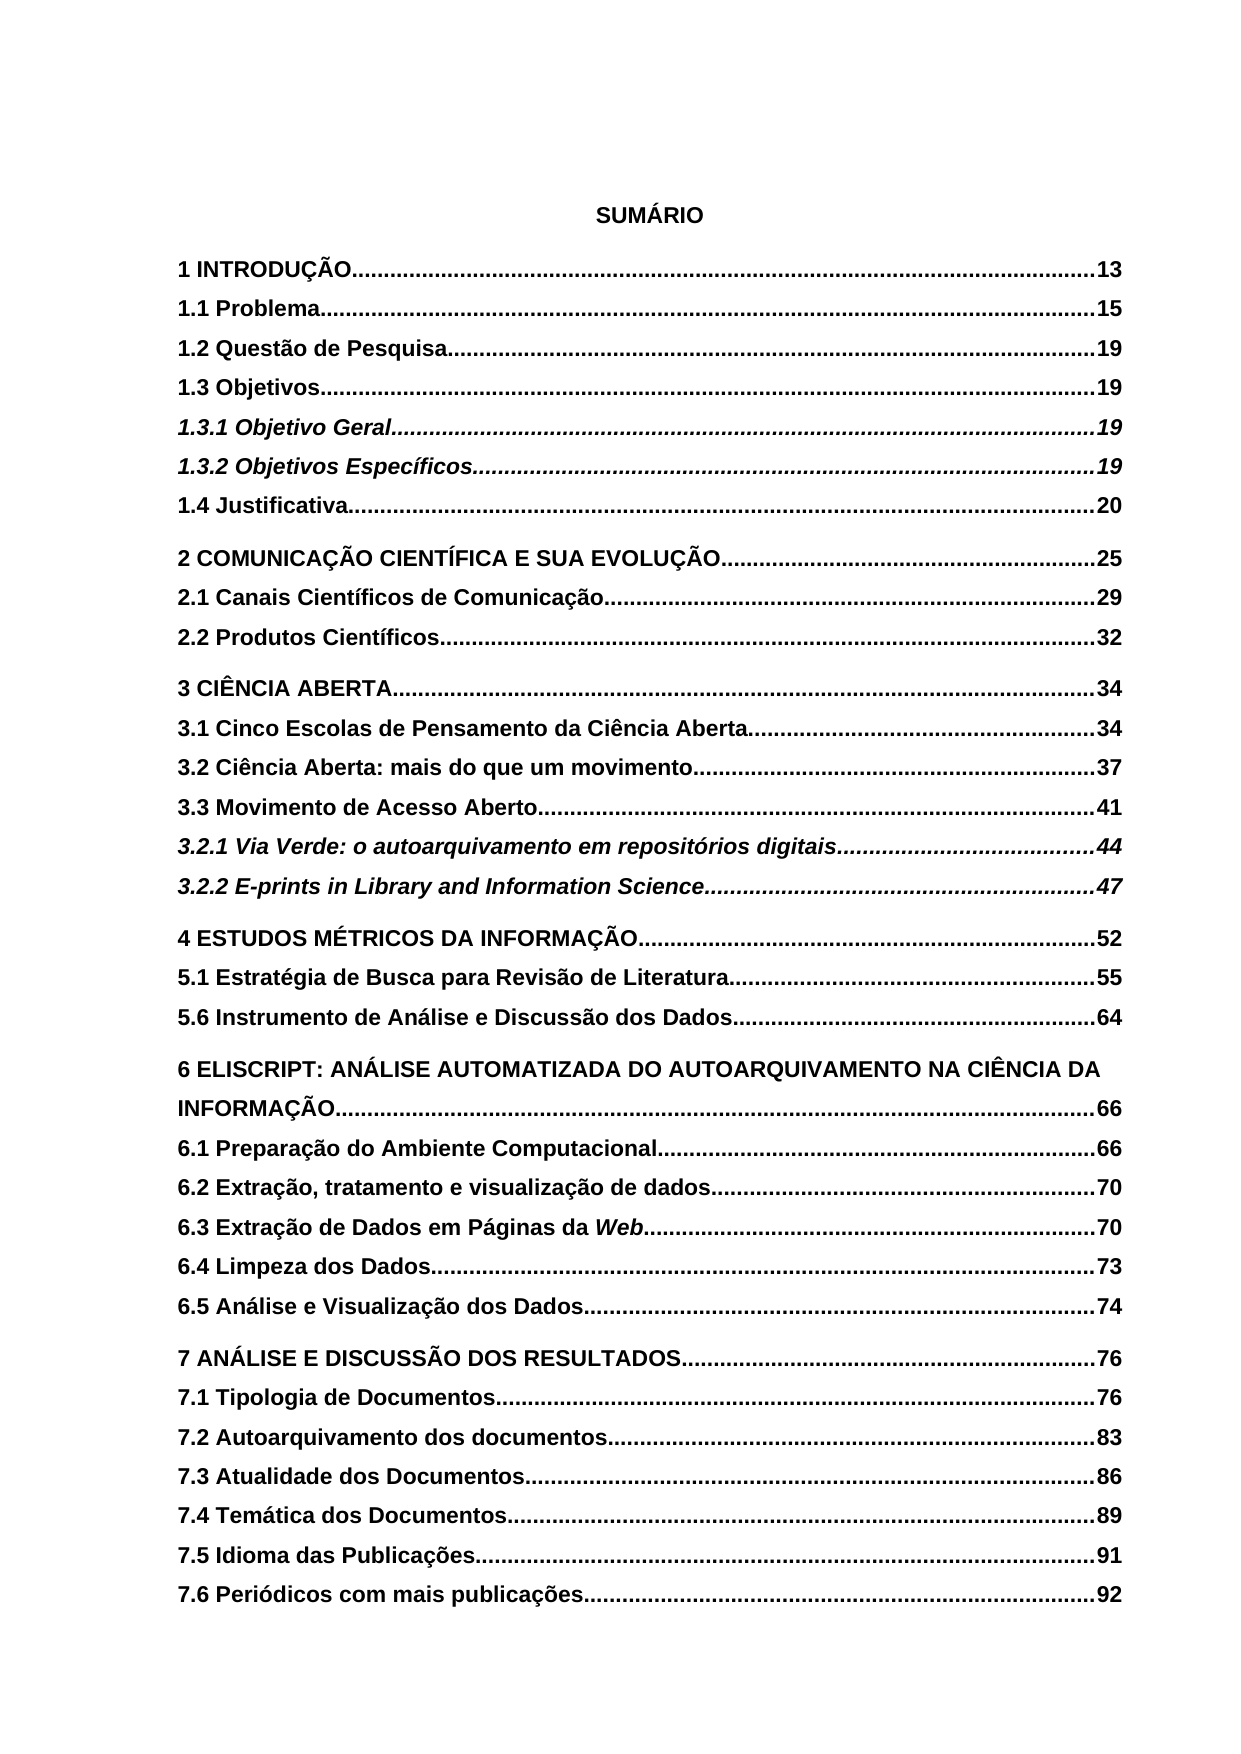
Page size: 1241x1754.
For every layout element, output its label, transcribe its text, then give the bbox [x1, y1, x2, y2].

text 1.2 Questão de Pesquisa 19 [177, 334, 1122, 361]
text 1.3.2 Objetivos Específicos 19 [177, 453, 1122, 479]
text 3 CIÊNCIA ABERTA 34 [177, 675, 1122, 702]
text 3.2.2 E-prints in Library and Information Science 47 [177, 873, 1122, 899]
text 1 INTRODUÇÃO 13 [177, 256, 1122, 282]
text 6.3 Extração de Dados em Páginas da Web 70 [177, 1214, 1122, 1240]
subtitle SUMÁRIO [177, 202, 1122, 228]
text 2.2 Produtos Científicos 32 [177, 623, 1122, 650]
text 6 ELISCRIPT: ANÁLISE AUTOMATIZADA DO AUTOARQUIVAMENTO NA CIÊNCIA DA INFORMAÇÃO 66 [177, 1056, 1122, 1122]
text 1.3.1 Objetivo Geral 19 [177, 413, 1122, 440]
text 6.2 Extração, tratamento e visualização de dados 70 [177, 1174, 1122, 1201]
text 6.4 Limpeza dos Dados 73 [177, 1253, 1122, 1279]
text 3.3 Movimento de Acesso Aberto 41 [177, 794, 1122, 820]
text 7.5 Idioma das Publicações 91 [177, 1542, 1122, 1568]
text 5.6 Instrumento de Análise e Discussão dos Dados 64 [177, 1004, 1122, 1030]
text 7.2 Autoarquivamento dos documentos 83 [177, 1423, 1122, 1450]
text 3.2 Ciência Aberta: mais do que um movimento 37 [177, 754, 1122, 781]
text 7.1 Tipologia de Documentos 76 [177, 1384, 1122, 1410]
text 2.1 Canais Científicos de Comunicação 29 [177, 584, 1122, 610]
text 3.1 Cinco Escolas de Pensamento da Ciência Aberta 34 [177, 715, 1122, 741]
text 6.1 Preparação do Ambiente Computacional 66 [177, 1135, 1122, 1161]
text 5.1 Estratégia de Busca para Revisão de Literatura 55 [177, 964, 1122, 991]
text 3.2.1 Via Verde: o autoarquivamento em repositórios digitais 44 [177, 833, 1122, 860]
text 7.3 Atualidade dos Documentos 86 [177, 1463, 1122, 1489]
text 1.1 Problema 15 [177, 295, 1122, 321]
text 1.3 Objetivos 19 [177, 374, 1122, 400]
text 7.6 Periódicos com mais publicações 92 [177, 1581, 1122, 1608]
text 4 ESTUDOS MÉTRICOS DA INFORMAÇÃO 52 [177, 925, 1122, 951]
text 1.4 Justificativa 20 [177, 492, 1122, 519]
text 2 COMUNICAÇÃO CIENTÍFICA E SUA EVOLUÇÃO 25 [177, 544, 1122, 571]
text 7.4 Temática dos Documentos 89 [177, 1502, 1122, 1529]
text 6.5 Análise e Visualização dos Dados 74 [177, 1293, 1122, 1319]
text 7 ANÁLISE E DISCUSSÃO DOS RESULTADOS 76 [177, 1344, 1122, 1371]
